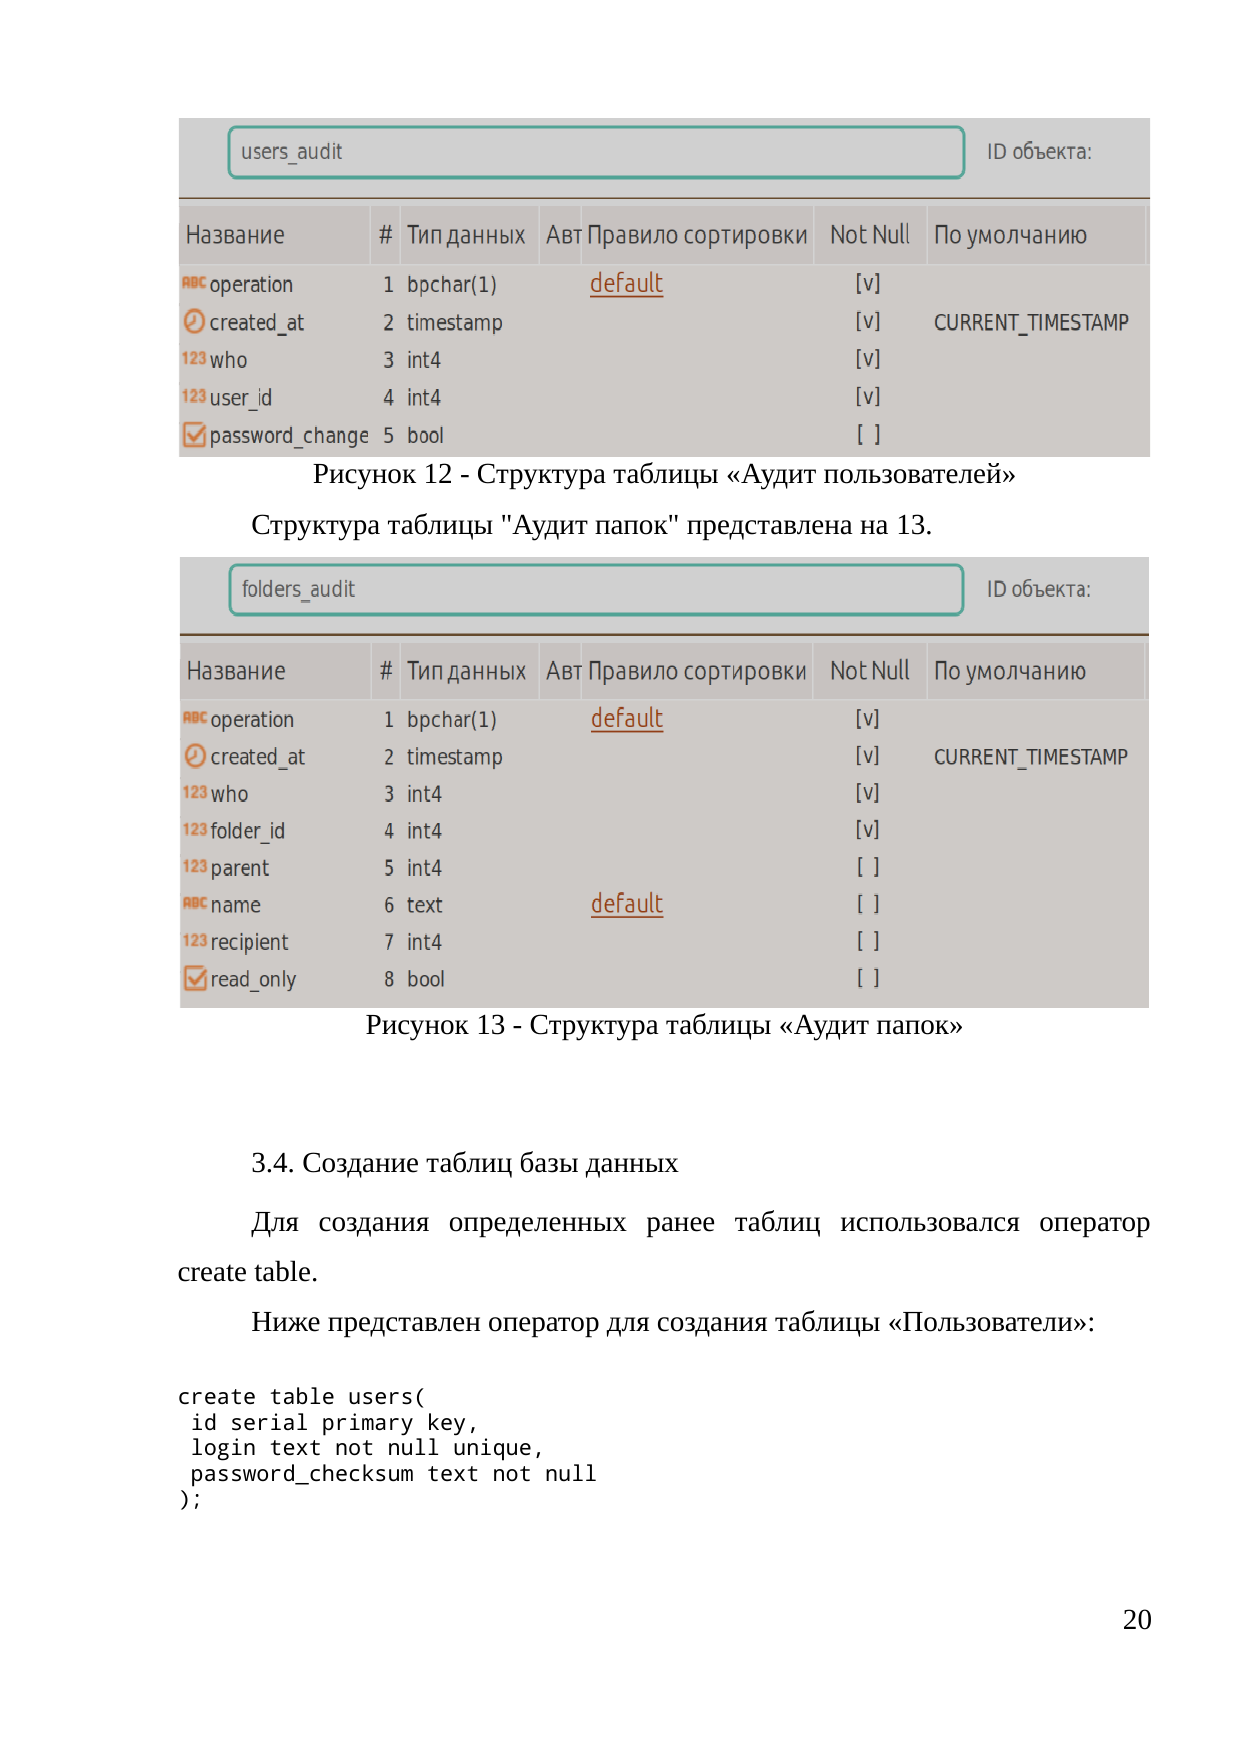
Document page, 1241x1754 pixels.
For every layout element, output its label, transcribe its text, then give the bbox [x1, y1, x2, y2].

text create table users( [177, 1384, 1152, 1410]
text Рисунок 12 - Структура таблицы «Аудит пользователей» [295, 457, 1033, 490]
text password_checksum text not null [177, 1461, 1152, 1487]
subtitle 3.4. Создание таблиц базы данных [177, 1145, 1152, 1179]
picture [179, 557, 1149, 1008]
picture [178, 118, 1150, 457]
text Ниже представлен оператор для создания таблицы «Пользователи»: [177, 1304, 1152, 1338]
text id serial primary key, [177, 1410, 1152, 1435]
text login text not null unique, [177, 1435, 1152, 1461]
text Рисунок 13 - Структура таблицы «Аудит папок» [295, 1008, 1033, 1041]
text Для создания определенных ранее таблиц использовался оператор create table. [177, 1204, 1152, 1287]
text ); [177, 1487, 1152, 1512]
text Структура таблицы "Аудит папок" представлена на Рисунок 13. [177, 118, 1152, 540]
